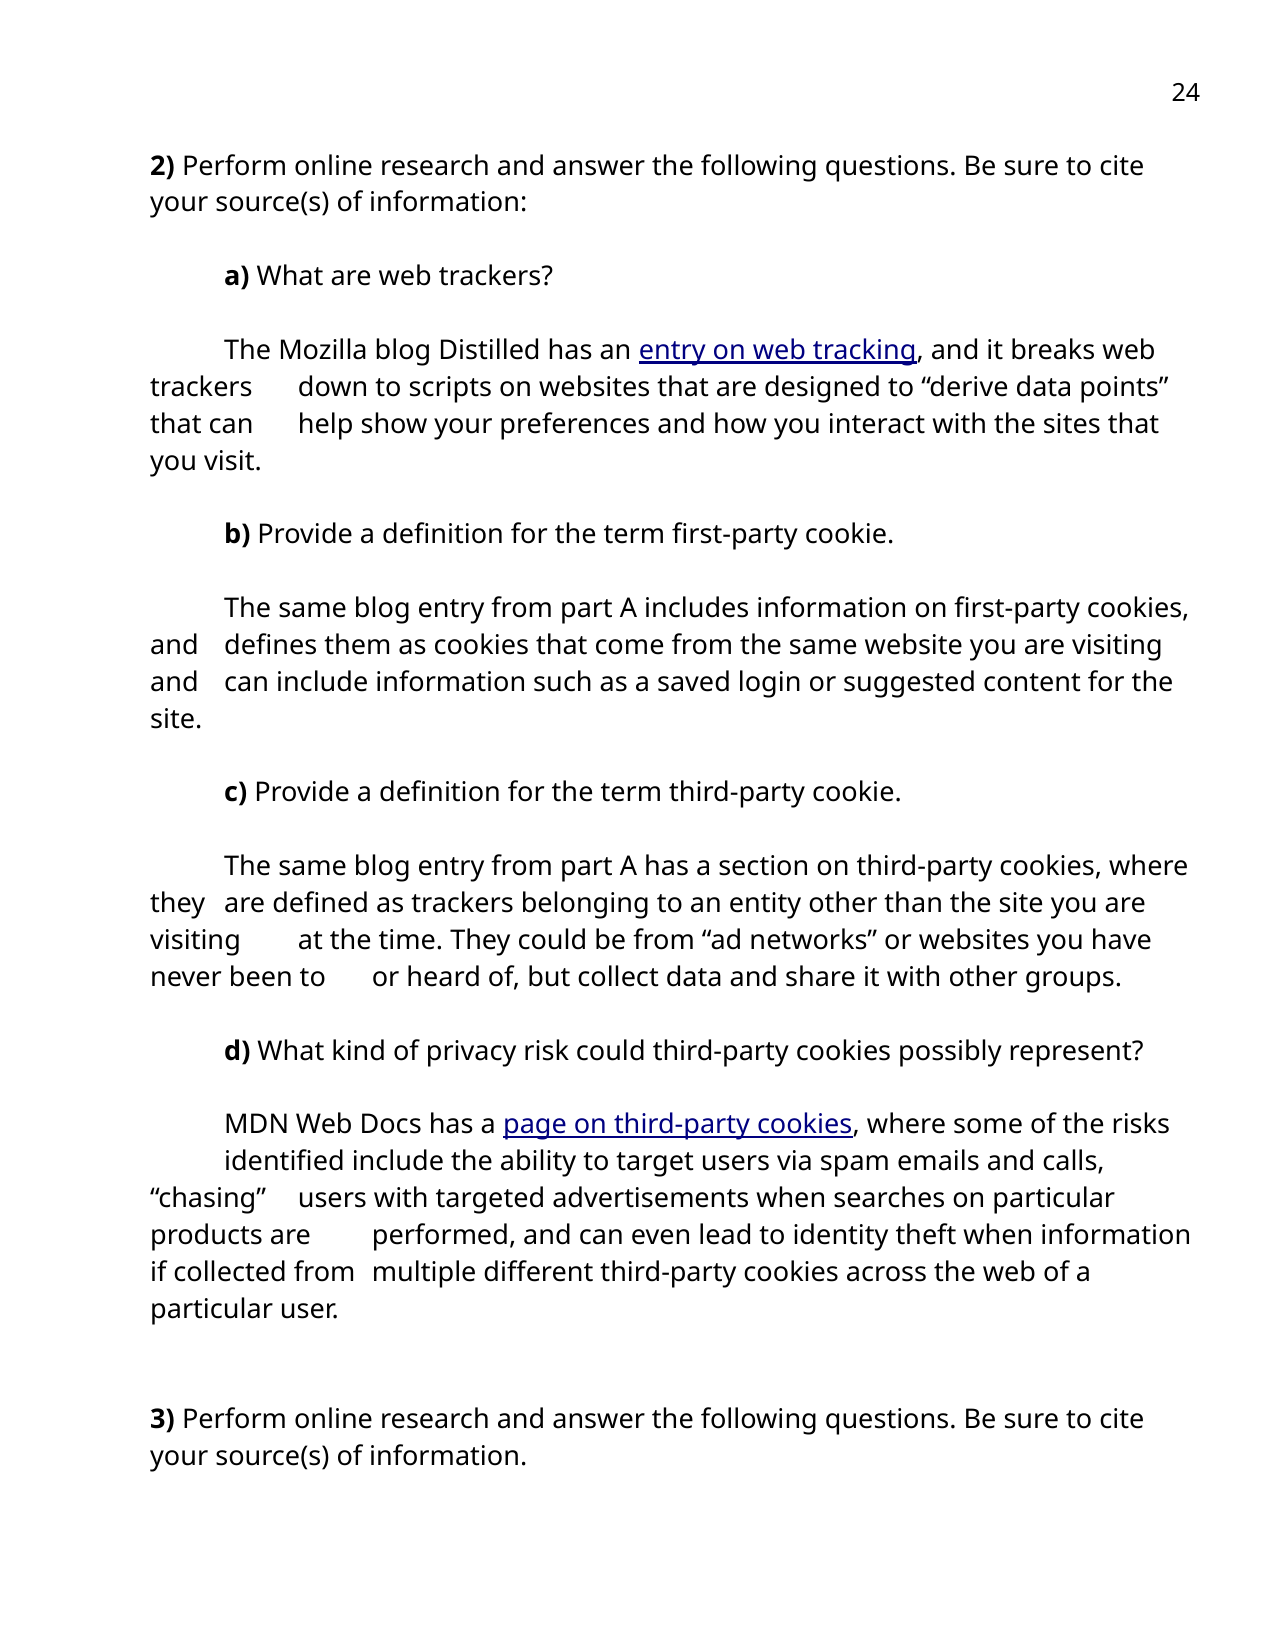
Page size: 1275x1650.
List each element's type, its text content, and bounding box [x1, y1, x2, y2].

text c) Provide a definition for the term third-party cookie. [150, 773, 1200, 810]
text b) Provide a definition for the term first-party cookie. [150, 515, 1200, 552]
text d) What kind of privacy risk could third-party cookies possibly represent? [150, 1031, 1200, 1068]
text MDN Web Docs has a page on third-party cookies, where some of the risks identified include the ability to target users via spam emails and calls, “chasing” users with targeted advertisements when searches on particular products are performed, and can even lead to identity theft when information if collected from multiple different third-party cookies across the web of a particular user. [150, 1105, 1200, 1326]
text a) What are web trackers? [150, 257, 1200, 293]
text The same blog entry from part A has a section on third-party cookies, where they are defined as trackers belonging to an entity other than the site you are visiting at the time. They could be from “ad networks” or websites you have never been to or heard of, but collect data and share it with other groups. [150, 847, 1200, 994]
text 2) Perform online research and answer the following questions. Be sure to cite your source(s) of information: [150, 146, 1200, 220]
text The same blog entry from part A includes information on first-party cookies, and defines them as cookies that come from the same website you are visiting and can include information such as a saved login or suggested content for the site. [150, 588, 1200, 736]
text 3) Perform online research and answer the following questions. Be sure to cite your source(s) of information. [150, 1400, 1200, 1473]
text The Mozilla blog Distilled has an entry on web tracking, and it breaks web trackers down to scripts on websites that are designed to “derive data points” that can help show your preferences and how you interact with the sites that you visit. [150, 330, 1200, 478]
